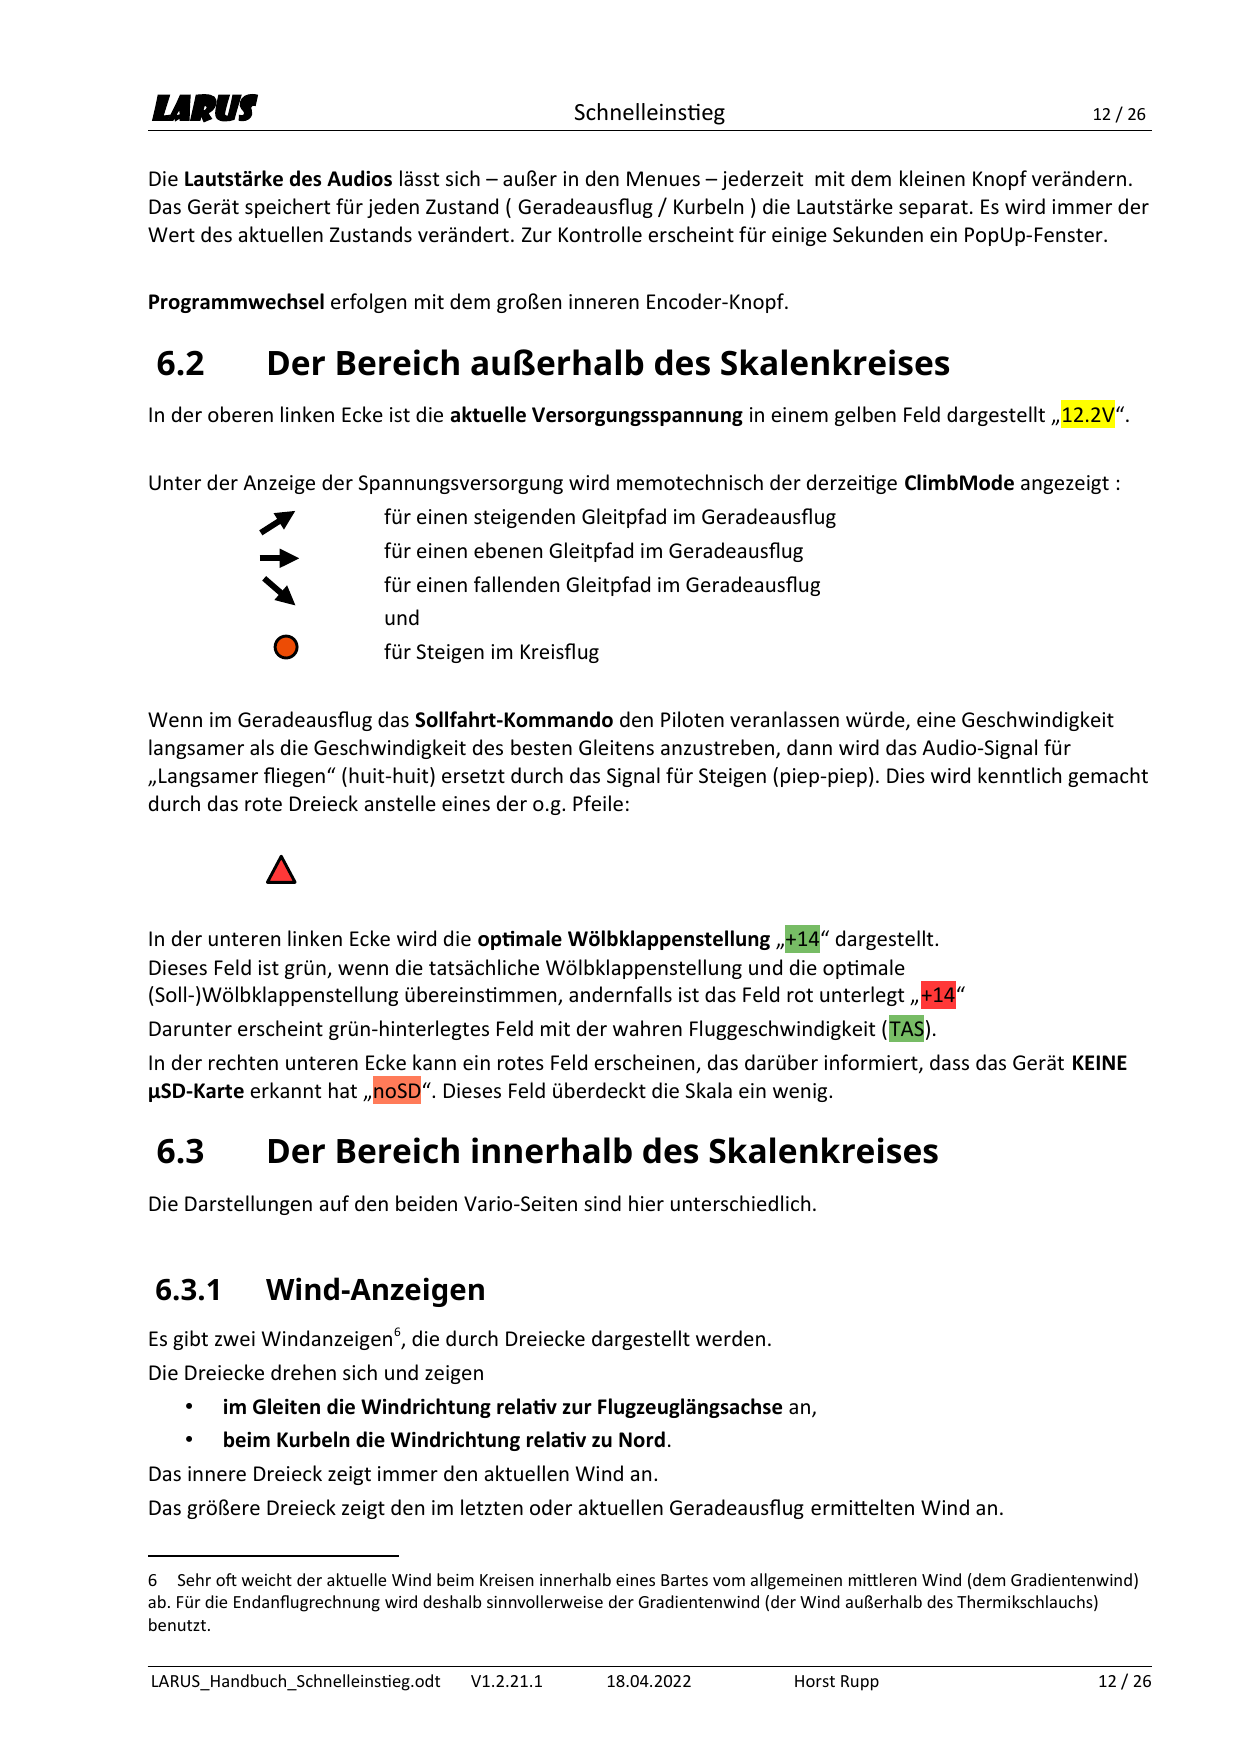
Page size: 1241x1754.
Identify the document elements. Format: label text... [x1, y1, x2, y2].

subtitle Der Bereich innerhalb des Skalenkreises [148, 1099, 1152, 1174]
text Programmwechsel erfolgen mit dem großen inneren Encoder-Knopf. [148, 287, 1152, 310]
text Die Darstellungen auf den beiden Vario-Seiten sind hier unterschiedlich. [148, 1189, 1152, 1217]
text für einen fallenden Gleitpfad im Geradeausflug [148, 570, 1152, 598]
subtitle Der Bereich außerhalb des Skalenkreises [148, 310, 1152, 385]
text Es gibt zwei Windanzeigen, die durch Dreiecke dargestellt werden. [148, 1324, 1152, 1352]
text In der unteren linken Ecke wird die optimale Wölbklappenstellung „+14“ dargestellt. Dieses Feld ist grün, wenn die tatsächliche Wölbklappenstellung und die optimale (Soll-)Wölbklappenstellung übereinstimmen, andernfalls ist das Feld rot unterlegt „+14“ [148, 924, 1152, 1009]
list im Gleiten die Windrichtung relativ zur Flugzeuglängsachse an, [185, 1392, 1152, 1420]
text Das innere Dreieck zeigt immer den aktuellen Wind an. [148, 1459, 1152, 1487]
text Sehr oft weicht der aktuelle Wind beim Kreisen innerhalb eines Bartes vom allgemeinen mittleren Wind (dem Gradientenwind) ab. Für die Endanflugrechnung wird deshalb sinnvollerweise der Gradientenwind (der Wind außerhalb des Thermikschlauchs) benutzt. [148, 1568, 1152, 1637]
text Darunter erscheint grün-hinterlegtes Feld mit der wahren Fluggeschwindigkeit (TAS). [148, 1014, 1152, 1042]
text Wenn im Geradeausflug das Sollfahrt-Kommando den Piloten veranlassen würde, eine Geschwindigkeit langsamer als die Geschwindigkeit des besten Gleitens anzustreben, dann wird das Audio-Signal für „Langsamer fliegen“ (huit-huit) ersetzt durch das Signal für Steigen (piep-piep). Dies wird kenntlich gemacht durch das rote Dreieck anstelle eines der o.g. Pfeile: [148, 705, 1152, 817]
subtitle Wind-Anzeigen [148, 1269, 1152, 1309]
text Die Lautstärke des Audios lässt sich – außer in den Menues – jederzeit mit dem kleinen Knopf verändern. Das Gerät speichert für jeden Zustand ( Geradeausflug / Kurbeln ) die Lautstärke separat. Es wird immer der Wert des aktuellen Zustands verändert. Zur Kontrolle erscheint für einige Sekunden ein PopUp-Fenster. [148, 164, 1152, 248]
text und [148, 603, 1152, 632]
text Die Dreiecke drehen sich und zeigen [148, 1358, 1152, 1386]
text für Steigen im Kreisflug [148, 637, 1152, 665]
text In der oberen linken Ecke ist die aktuelle Versorgungsspannung in einem gelben Feld dargestellt „12.2V“. [148, 400, 1152, 428]
text Das größere Dreieck zeigt den im letzten oder aktuellen Geradeausflug ermittelten Wind an. [148, 1493, 1152, 1521]
list beim Kurbeln die Windrichtung relativ zu Nord. [185, 1426, 1152, 1454]
text für einen steigenden Gleitpfad im Geradeausflug [148, 502, 1152, 530]
text für einen ebenen Gleitpfad im Geradeausflug [148, 536, 1152, 564]
text In der rechten unteren Ecke kann ein rotes Feld erscheinen, das darüber informiert, dass das Gerät KEINE µSD-Karte erkannt hat „noSD“. Dieses Feld überdeckt die Skala ein wenig. [148, 1048, 1152, 1099]
text Unter der Anzeige der Spannungsversorgung wird memotechnisch der derzeitige ClimbMode angezeigt : [148, 468, 1152, 496]
